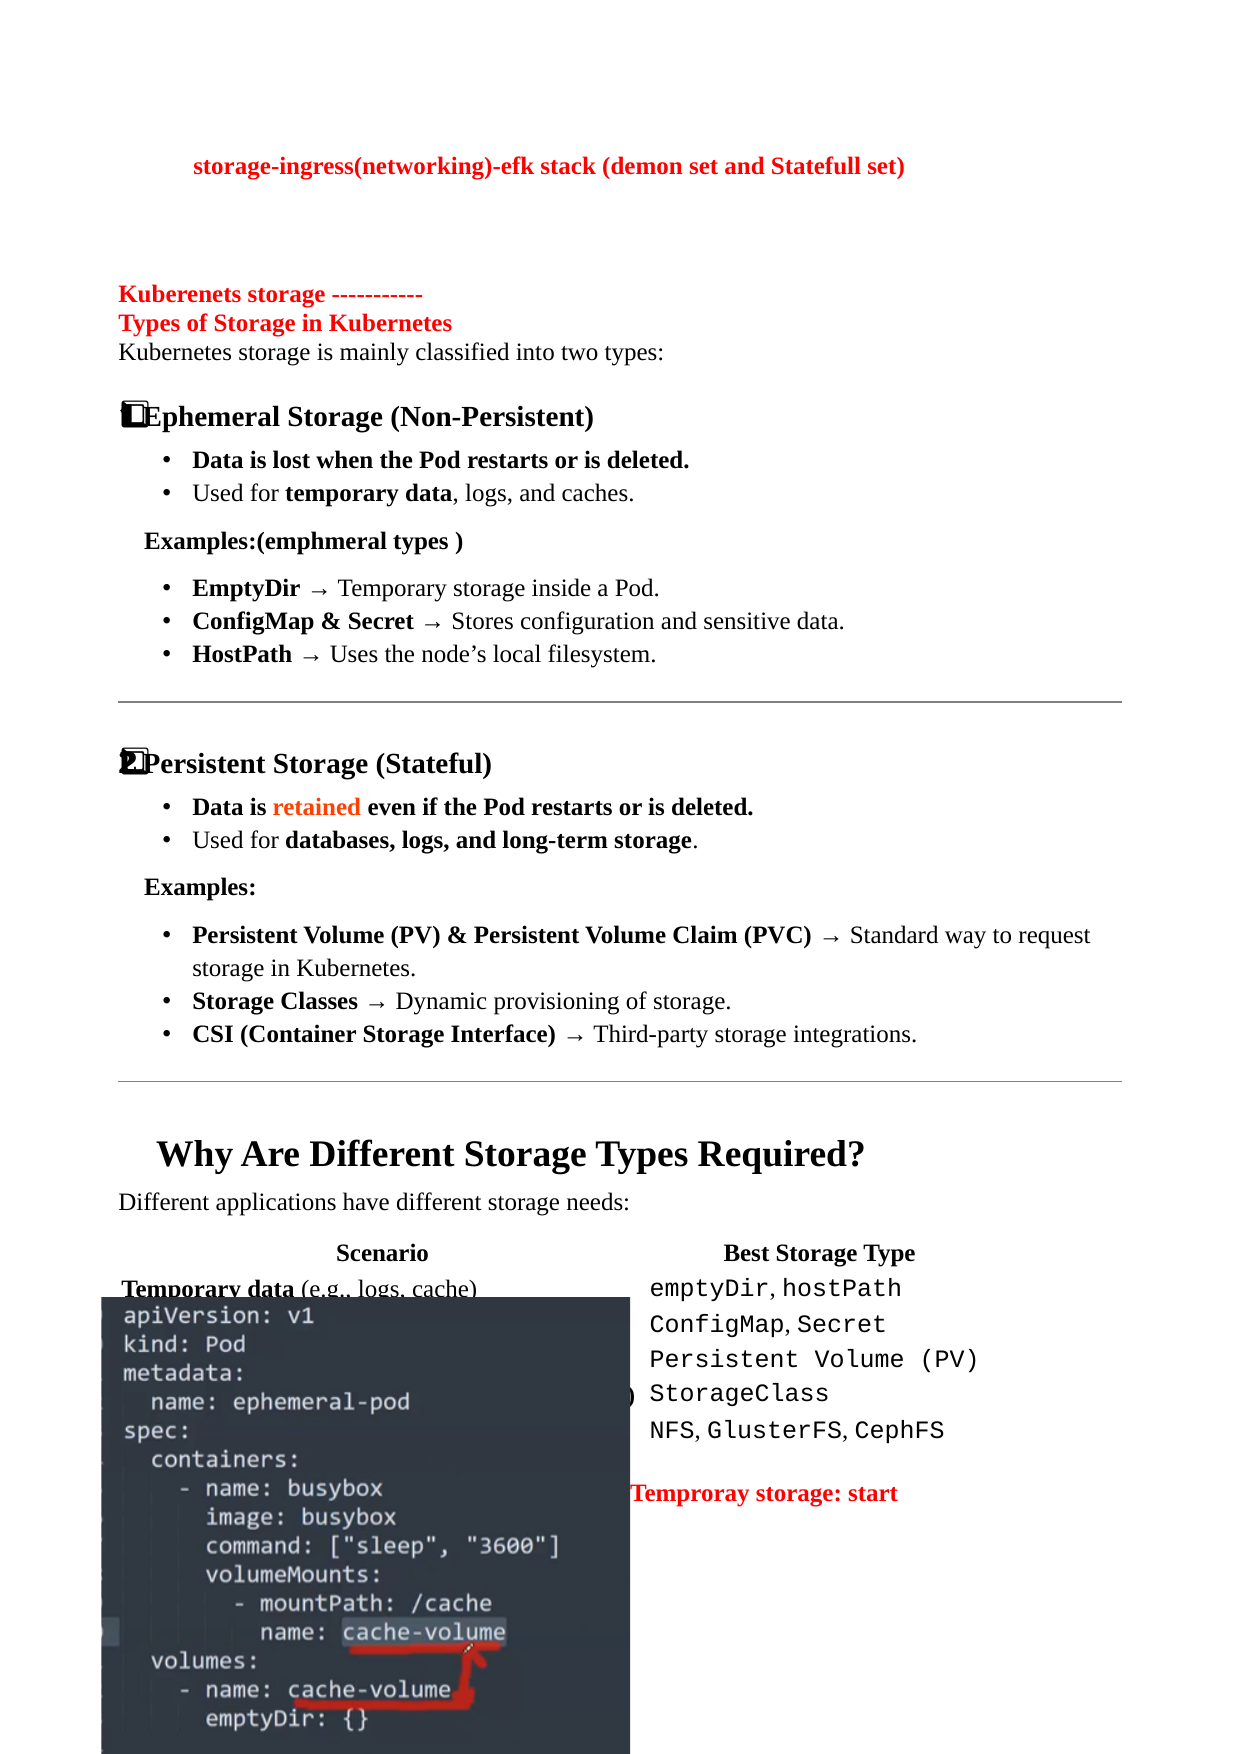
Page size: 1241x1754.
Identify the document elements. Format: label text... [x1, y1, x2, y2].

table_cell Persistent Volume (PV) [646, 1343, 992, 1378]
subtitle 1️⃣ Ephemeral Storage (Non-Persistent) [118, 399, 1122, 433]
picture [101, 1297, 631, 1754]
subtitle 2️⃣ Persistent Storage (Stateful) [118, 746, 1122, 779]
text Different applications have different storage needs: [118, 1187, 1122, 1216]
table_cell emptyDir, hostPath [646, 1270, 992, 1306]
table_header Best Storage Type [646, 1235, 992, 1270]
list storage-ingress(networking)-efk stack (demon set and Statefull set) [164, 118, 1122, 213]
text Temproray storage: start [631, 1478, 1122, 1535]
list ConfigMap & Secret → Stores configuration and sensitive data. [162, 606, 1122, 635]
list Storage Classes → Dynamic provisioning of storage. [162, 986, 1122, 1015]
list Used for temporary data, logs, and caches. [162, 478, 1122, 507]
table_cell NFS, GlusterFS, CephFS [646, 1412, 992, 1449]
list HostPath → Uses the node’s local filesystem. [162, 639, 1122, 668]
table_cell ConfigMap, Secret [646, 1306, 992, 1343]
table_cell StorageClass [646, 1378, 992, 1412]
table_cell Temporary data (e.g., logs, cache) [118, 1270, 646, 1306]
list EmptyDir → Temporary storage inside a Pod. [162, 573, 1122, 602]
text 📌 Examples:(emphmeral types ) [118, 526, 1122, 554]
list Data is retained even if the Pod restarts or is deleted. [162, 792, 1122, 821]
text Kubernetes storage is mainly classified into two types: [118, 337, 1122, 366]
subtitle 🔹 Why Are Different Storage Types Required? [118, 1132, 1122, 1175]
text 📌 Examples: [118, 872, 1122, 901]
list Used for databases, logs, and long-term storage. [162, 825, 1122, 854]
list CSI (Container Storage Interface) → Third-party storage integrations. [162, 1019, 1122, 1048]
table_cell Configuration & secrets [631, 1306, 646, 1343]
table_header Scenario [118, 1235, 646, 1270]
list Persistent Volume (PV) & Persistent Volume Claim (PVC) → Standard way to request storage in Kubernetes. [162, 920, 1122, 982]
text Kuberenets storage ----------- Types of Storage in Kubernetes [118, 279, 1122, 337]
list Data is lost when the Pod restarts or is deleted. [162, 445, 1122, 474]
